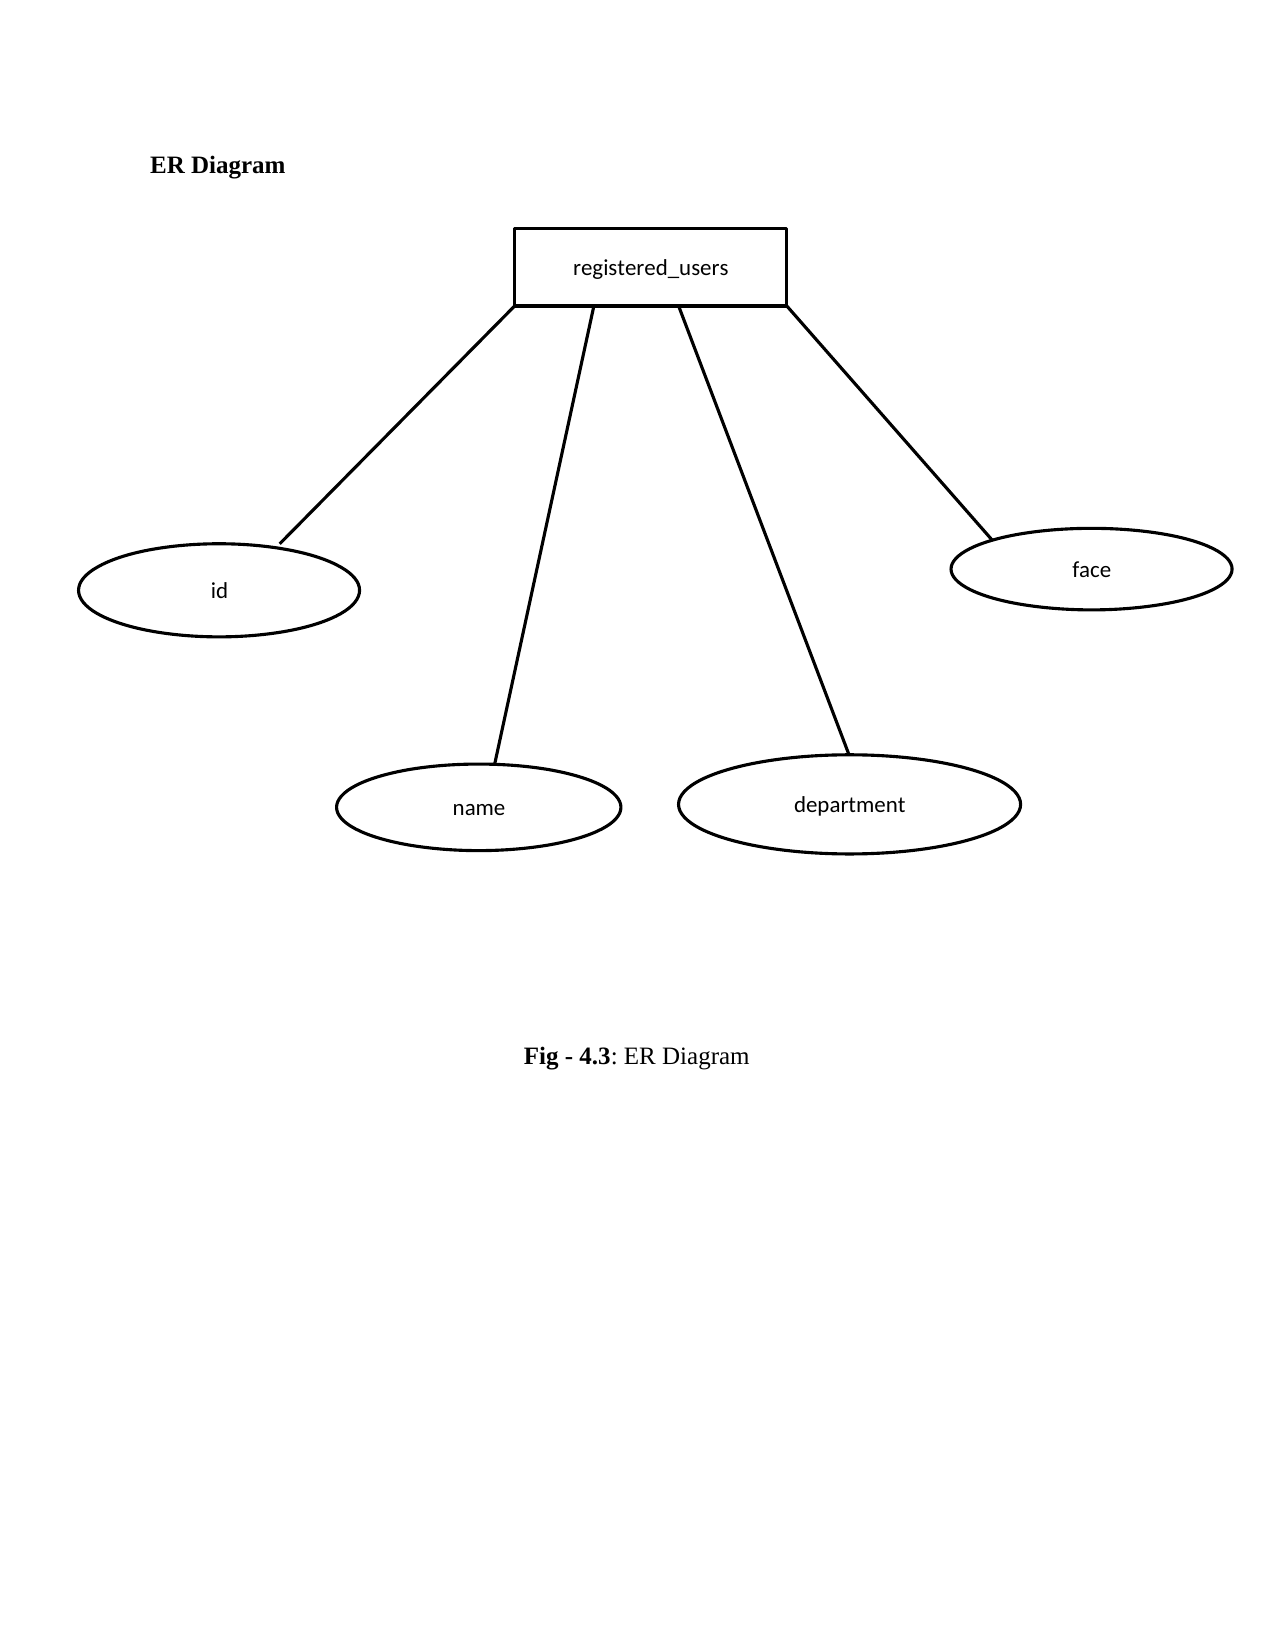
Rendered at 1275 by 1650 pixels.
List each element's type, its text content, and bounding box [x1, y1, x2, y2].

text id [121, 576, 317, 604]
text ER Diagram [150, 150, 1125, 179]
text registered_users [516, 253, 785, 281]
text department [730, 790, 969, 818]
text face [994, 555, 1189, 583]
text Fig - 4.3: ER Diagram [524, 1041, 764, 1070]
text name [380, 793, 578, 821]
